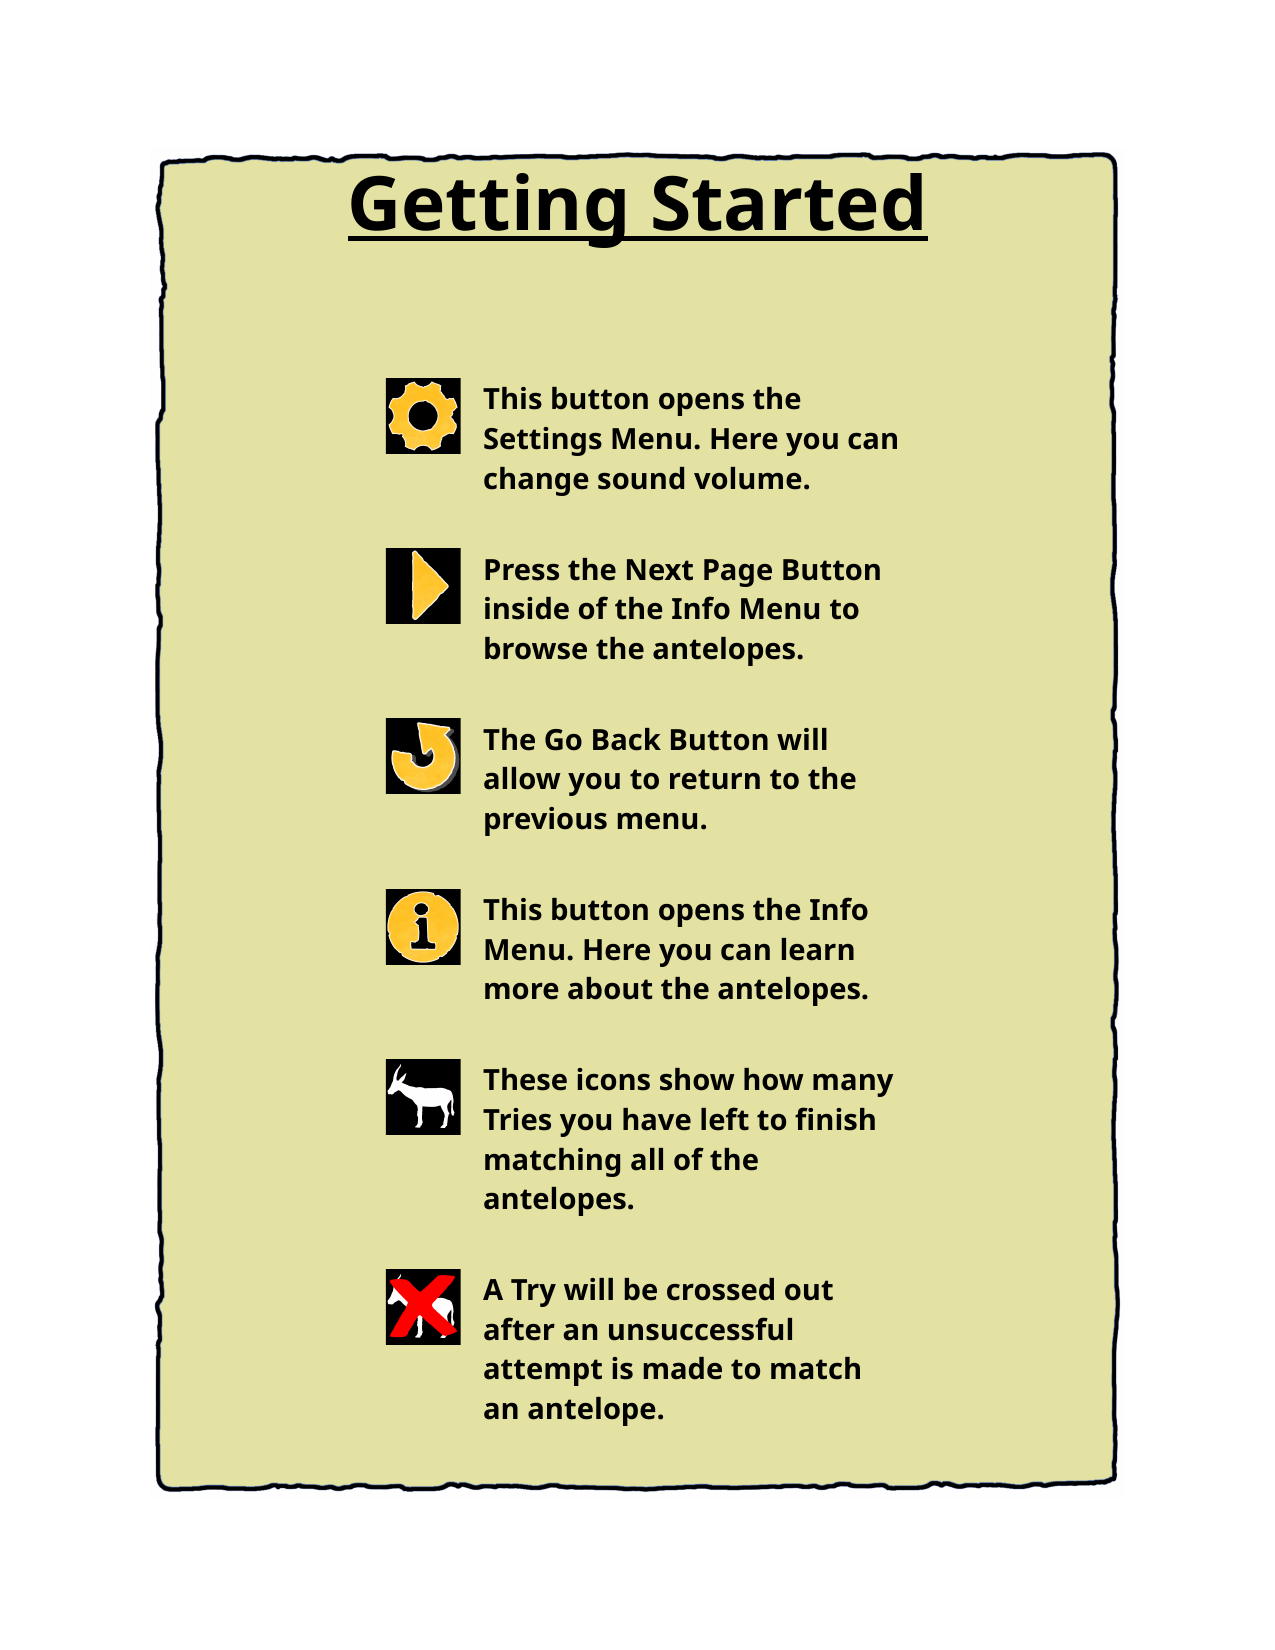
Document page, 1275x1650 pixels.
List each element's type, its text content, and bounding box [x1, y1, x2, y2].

table_header This button opens the Settings Menu. Here you can change sound volume. [477, 373, 907, 543]
table_cell The Go Back Button will allow you to return to the previous menu. [477, 713, 907, 883]
table_cell Press the Next Page Button inside of the Info Menu to browse the antelopes. [477, 543, 907, 713]
table_cell [369, 713, 477, 883]
table_header [369, 373, 477, 543]
table_cell [369, 1264, 477, 1473]
table_cell [369, 884, 477, 1054]
table_cell These icons show how many Tries you have left to finish matching all of the antelopes. [477, 1054, 907, 1263]
table_cell [369, 1054, 477, 1263]
table_cell This button opens the Info Menu. Here you can learn more about the antelopes. [477, 884, 907, 1054]
table_cell A Try will be crossed out after an unsuccessful attempt is made to match an antelope. [477, 1264, 907, 1473]
picture [150, 149, 1125, 1500]
text Getting Started [180, 150, 1095, 252]
table_cell [369, 543, 477, 713]
